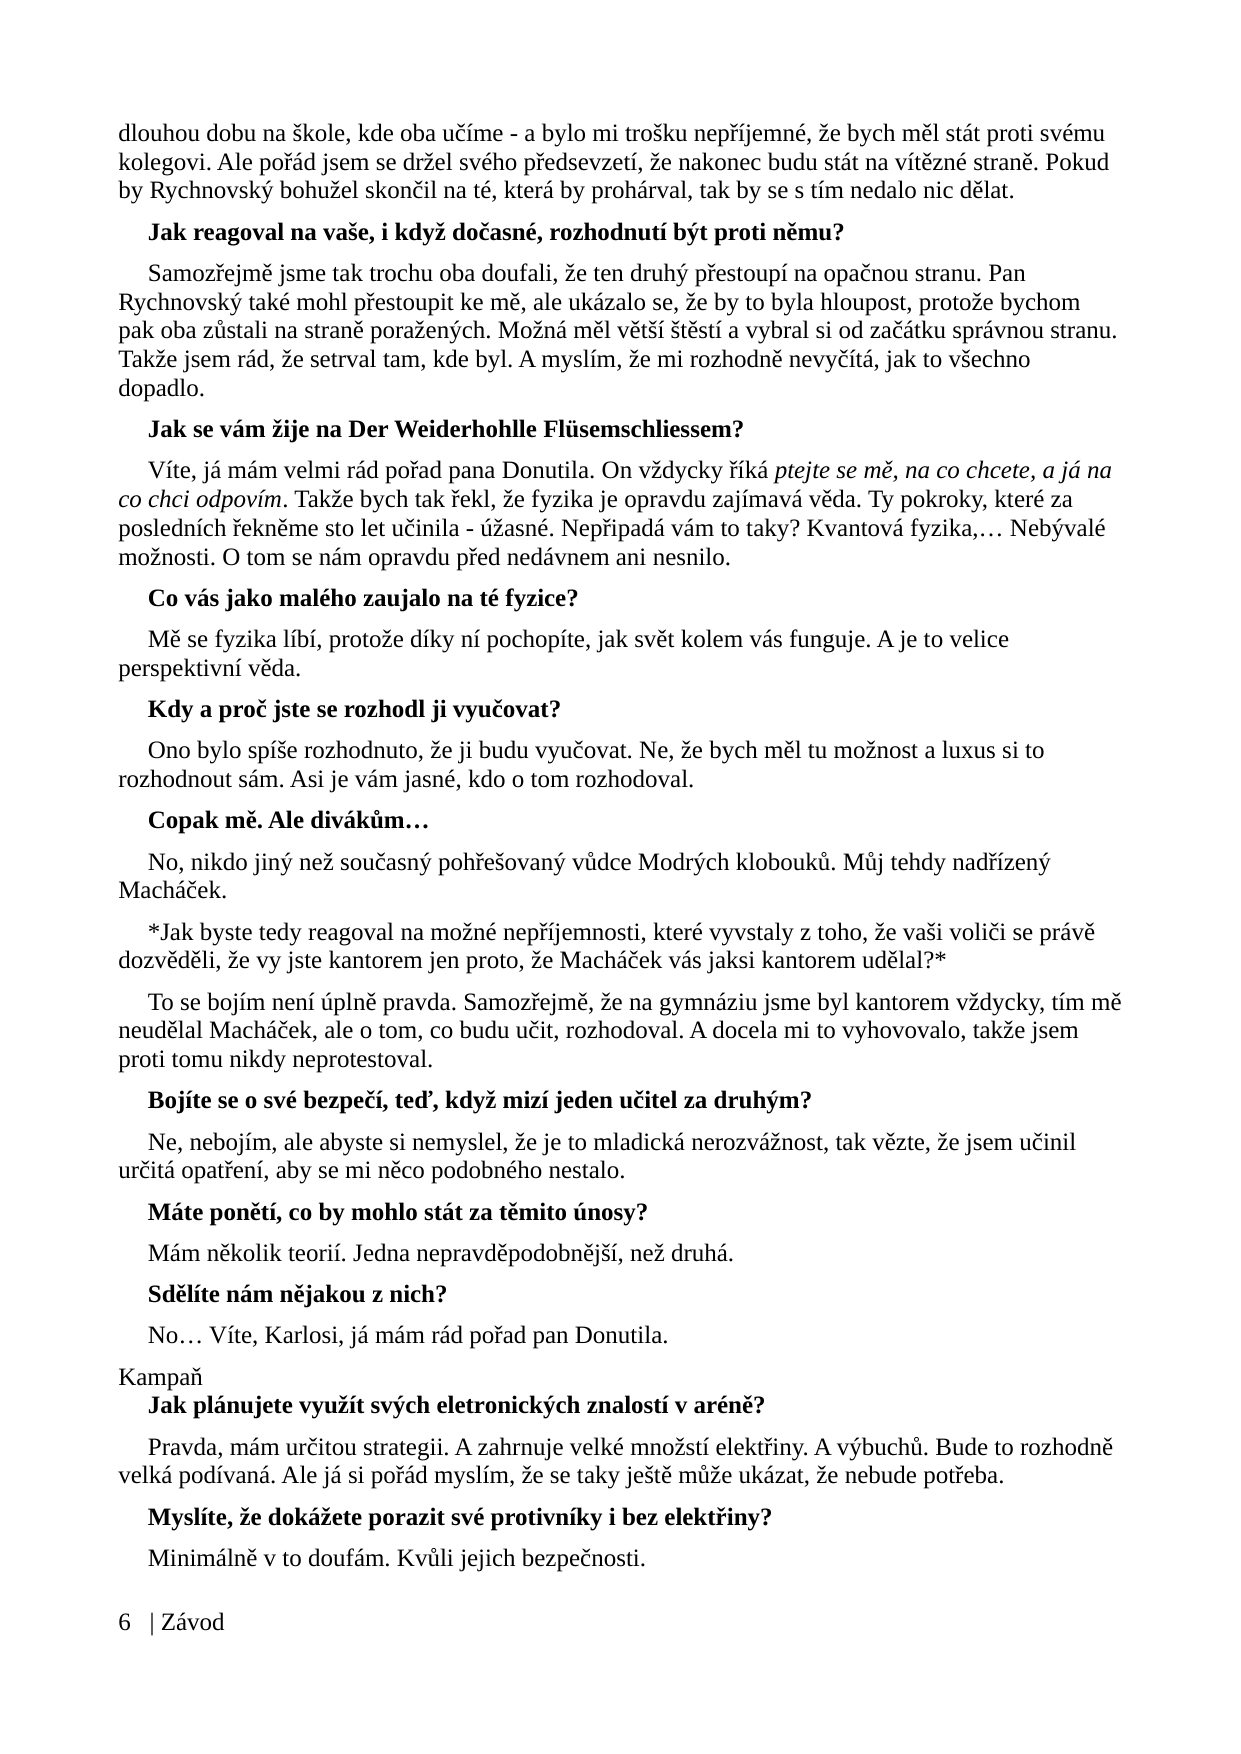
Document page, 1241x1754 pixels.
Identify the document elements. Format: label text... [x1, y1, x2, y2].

text No, nikdo jiný než současný pohřešovaný vůdce Modrých klobouků. Můj tehdy nadřízený Macháček. [118, 847, 1122, 904]
text Máte ponětí, co by mohlo stát za těmito únosy? [118, 1197, 1122, 1226]
text dlouhou dobu na škole, kde oba učíme - a bylo mi trošku nepříjemné, že bych měl stát proti svému kolegovi. Ale pořád jsem se držel svého předsevzetí, že nakonec budu stát na vítězné straně. Pokud by Rychnovský bohužel skončil na té, která by prohárval, tak by se s tím nedalo nic dělat. [118, 118, 1122, 204]
text Myslíte, že dokážete porazit své protivníky i bez elektřiny? [118, 1502, 1122, 1531]
text Copak mě. Ale divákům… [118, 806, 1122, 834]
text Jak se vám žije na Der Weiderhohlle Flüsemschliessem? [118, 414, 1122, 443]
text *Jak byste tedy reagoval na možné nepříjemnosti, které vyvstaly z toho, že vaši voliči se právě dozvěděli, že vy jste kantorem jen proto, že Macháček vás jaksi kantorem udělal?* [118, 917, 1122, 974]
text Mám několik teorií. Jedna nepravděpodobnější, než druhá. [118, 1238, 1122, 1267]
text No… Víte, Karlosi, já mám rád pořad pan Donutila. [118, 1321, 1122, 1349]
text Mě se fyzika líbí, protože díky ní pochopíte, jak svět kolem vás funguje. A je to velice perspektivní věda. [118, 624, 1122, 682]
text To se bojím není úplně pravda. Samozřejmě, že na gymnáziu jsme byl kantorem vždycky, tím mě neudělal Macháček, ale o tom, co budu učit, rozhodoval. A docela mi to vyhovovalo, takže jsem proti tomu nikdy neprotestoval. [118, 987, 1122, 1073]
text Pravda, mám určitou strategii. A zahrnuje velké množstí elektřiny. A výbuchů. Bude to rozhodně velká podívaná. Ale já si pořád myslím, že se taky ještě může ukázat, že nebude potřeba. [118, 1432, 1122, 1489]
text Bojíte se o své bezpečí, teď, když mizí jeden učitel za druhým? [118, 1086, 1122, 1114]
text Sdělíte nám nějakou z nich? [118, 1279, 1122, 1308]
text Kdy a proč jste se rozhodl ji vyučovat? [118, 694, 1122, 723]
subtitle Kampaň [118, 1362, 1122, 1391]
text Ne, nebojím, ale abyste si nemyslel, že je to mladická nerozvážnost, tak vězte, že jsem učinil určitá opatření, aby se mi něco podobného nestalo. [118, 1127, 1122, 1184]
text Jak reagoval na vaše, i když dočasné, rozhodnutí být proti němu? [118, 217, 1122, 246]
text Samozřejmě jsme tak trochu oba doufali, že ten druhý přestoupí na opačnou stranu. Pan Rychnovský také mohl přestoupit ke mě, ale ukázalo se, že by to byla hloupost, protože bychom pak oba zůstali na straně poražených. Možná měl větší štěstí a vybral si od začátku správnou stranu. Takže jsem rád, že setrval tam, kde byl. A myslím, že mi rozhodně nevyčítá, jak to všechno dopadlo. [118, 258, 1122, 402]
text Minimálně v to doufám. Kvůli jejich bezpečnosti. [118, 1543, 1122, 1572]
text Jak plánujete využít svých eletronických znalostí v aréně? [118, 1391, 1122, 1419]
text Co vás jako malého zaujalo na té fyzice? [118, 583, 1122, 612]
text Víte, já mám velmi rád pořad pana Donutila. On vždycky říká ptejte se mě, na co chcete, a já na co chci odpovím. Takže bych tak řekl, že fyzika je opravdu zajímavá věda. Ty pokroky, které za posledních řekněme sto let učinila - úžasné. Nepřipadá vám to taky? Kvantová fyzika,… Nebývalé možnosti. O tom se nám opravdu před nedávnem ani nesnilo. [118, 456, 1122, 571]
text Ono bylo spíše rozhodnuto, že ji budu vyučovat. Ne, že bych měl tu možnost a luxus si to rozhodnout sám. Asi je vám jasné, kdo o tom rozhodoval. [118, 736, 1122, 793]
